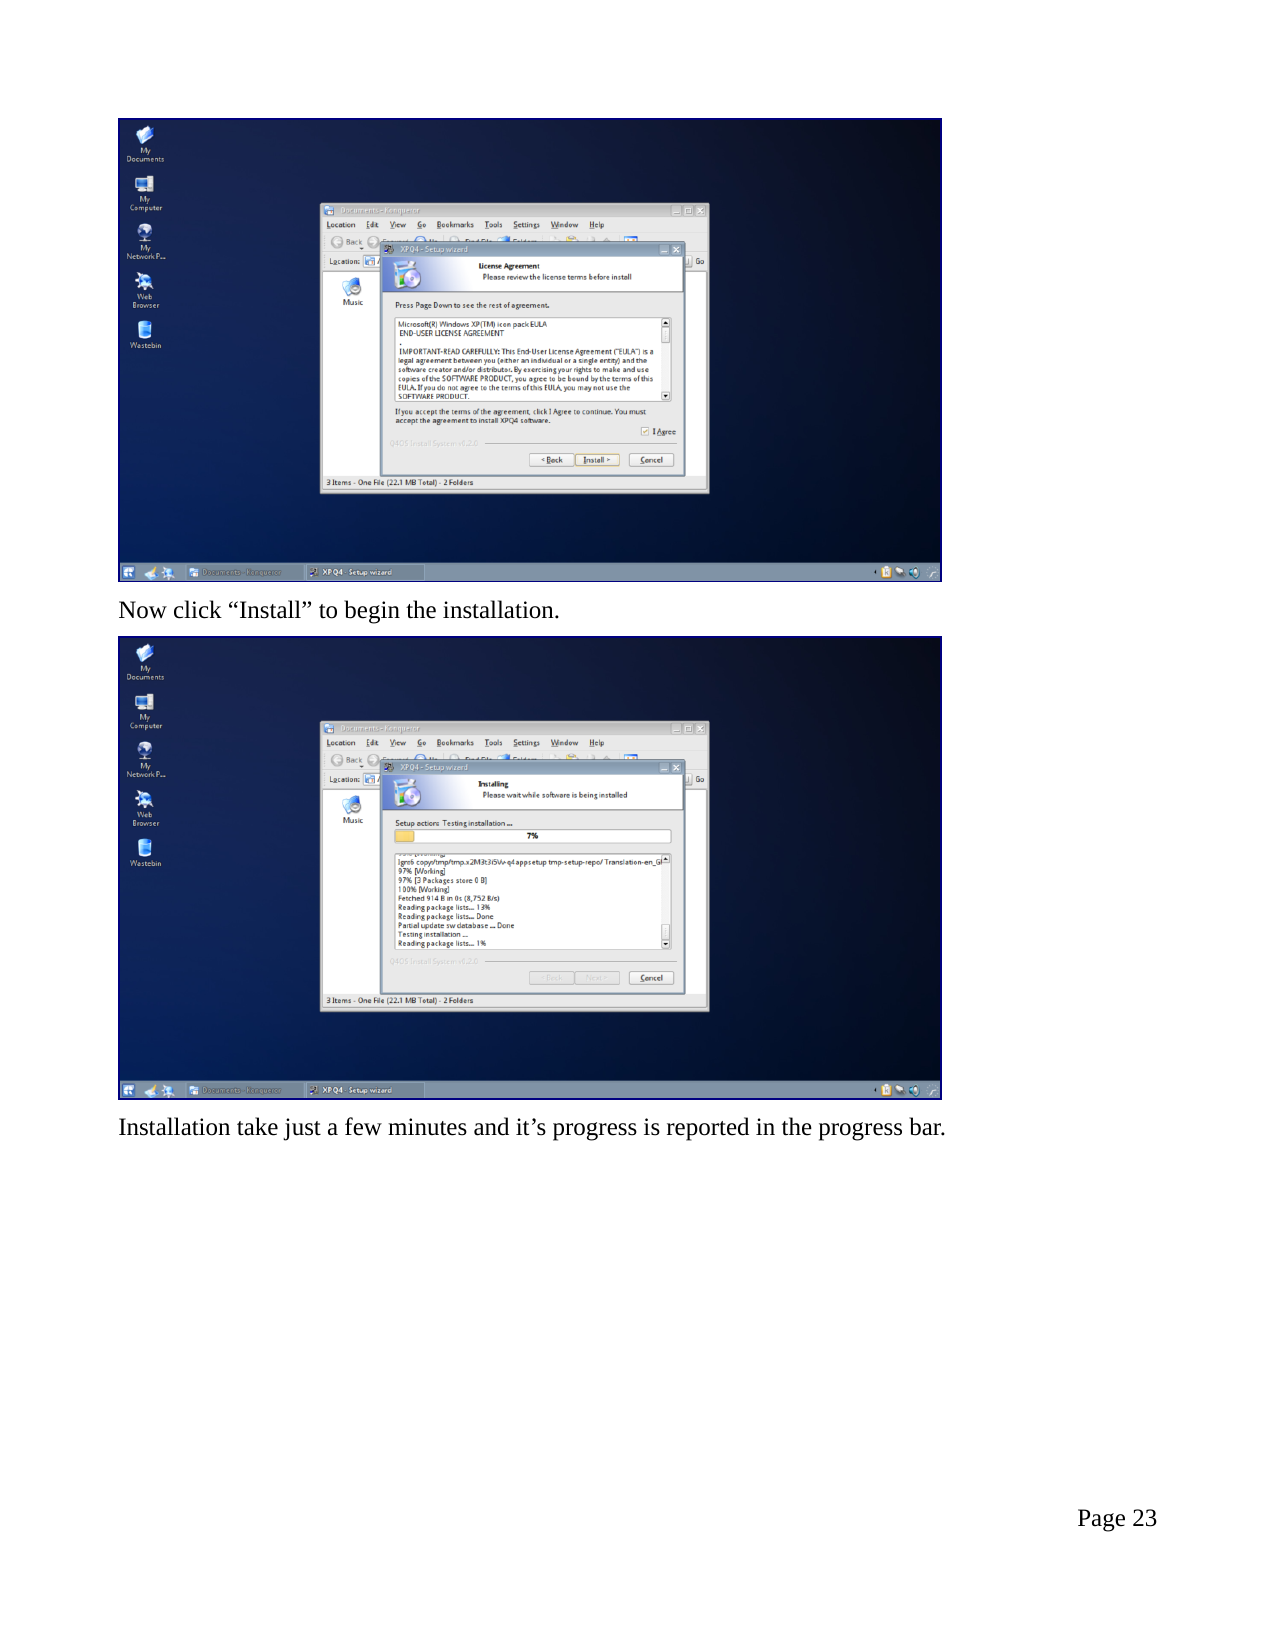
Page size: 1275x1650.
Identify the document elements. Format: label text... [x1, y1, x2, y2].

text Installation take just a few minutes and it’s progress is reported in the progress bar. [118, 1112, 1157, 1141]
picture [120, 120, 940, 581]
picture [120, 638, 940, 1098]
text Now click “Install” to begin the installation. [118, 595, 1157, 623]
